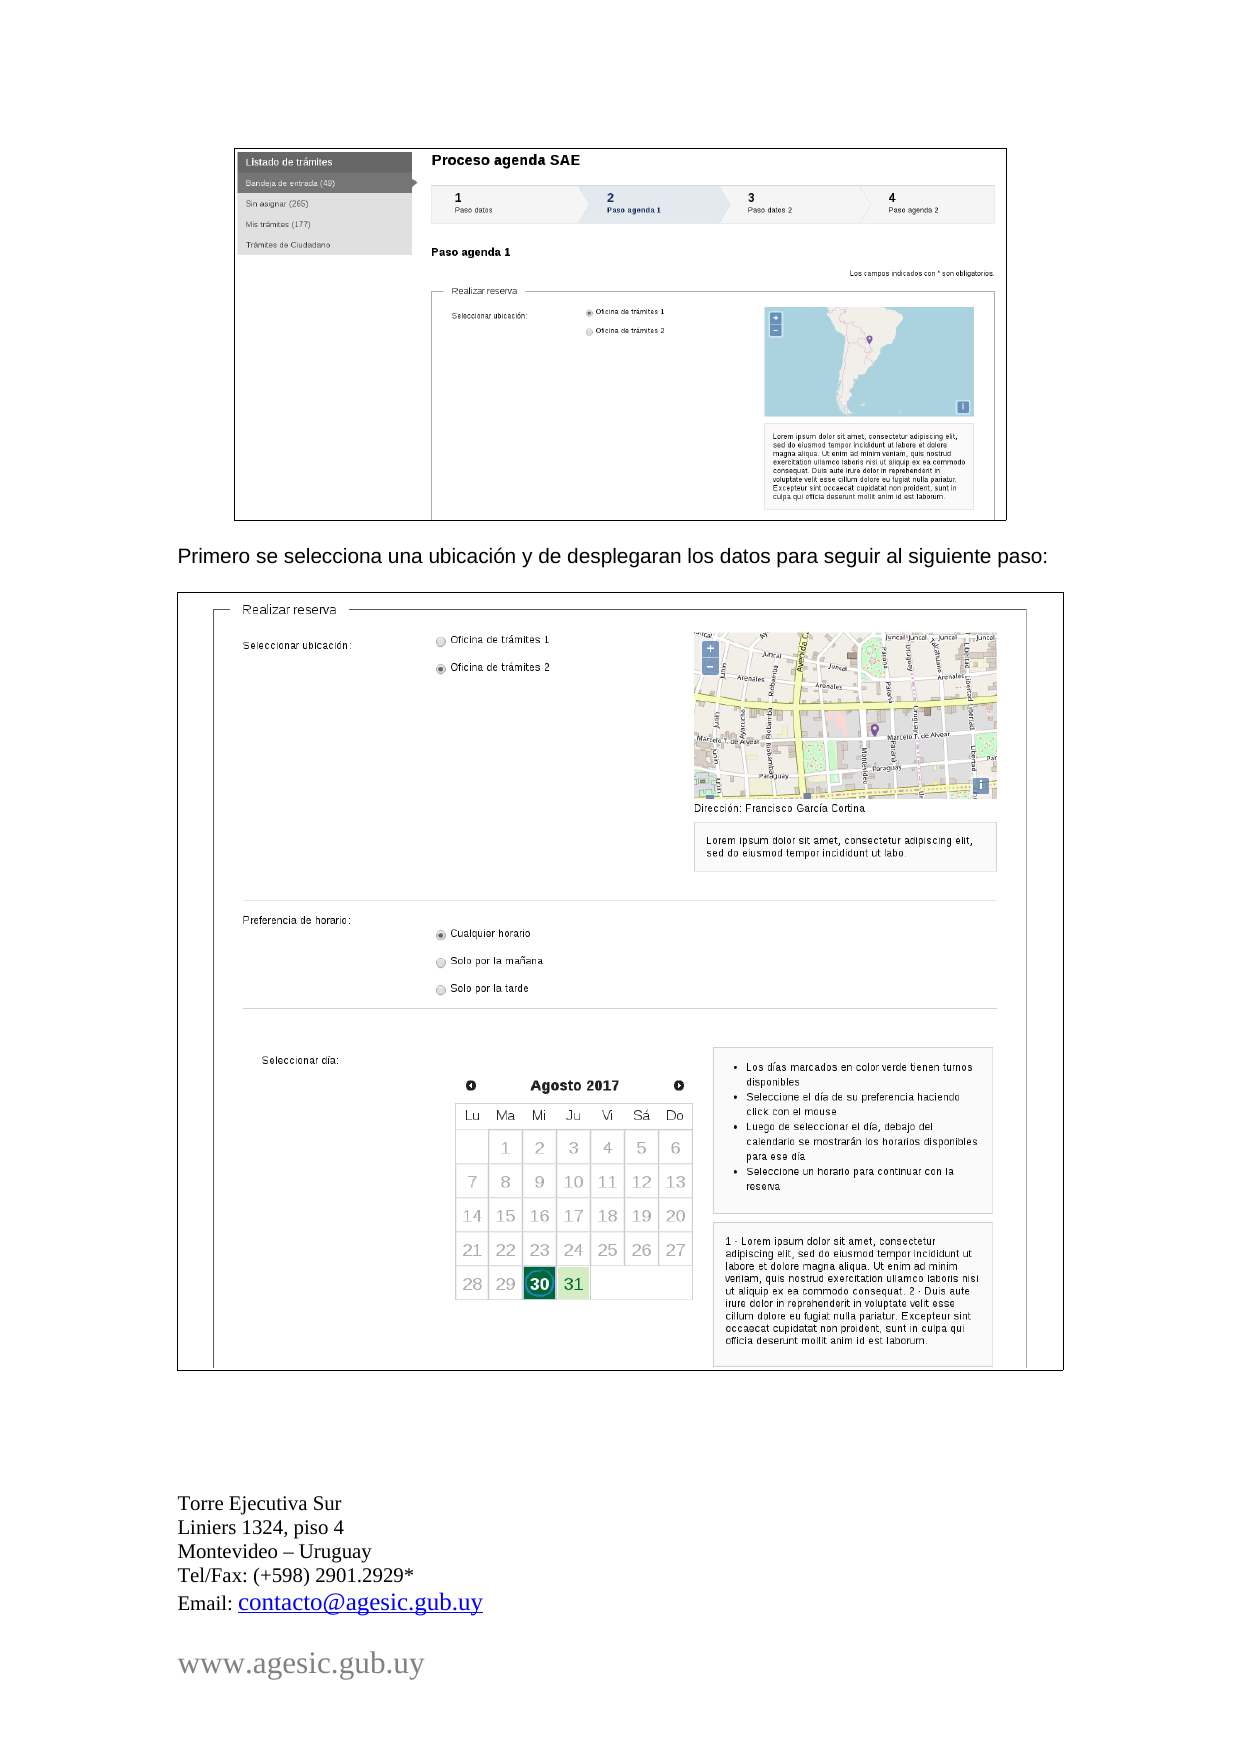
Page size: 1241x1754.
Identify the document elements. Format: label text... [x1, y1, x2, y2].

text Primero se selecciona una ubicación y de desplegaran los datos para seguir al siguiente paso: [177, 544, 1063, 568]
picture [180, 595, 1060, 1368]
picture [235, 149, 1006, 520]
